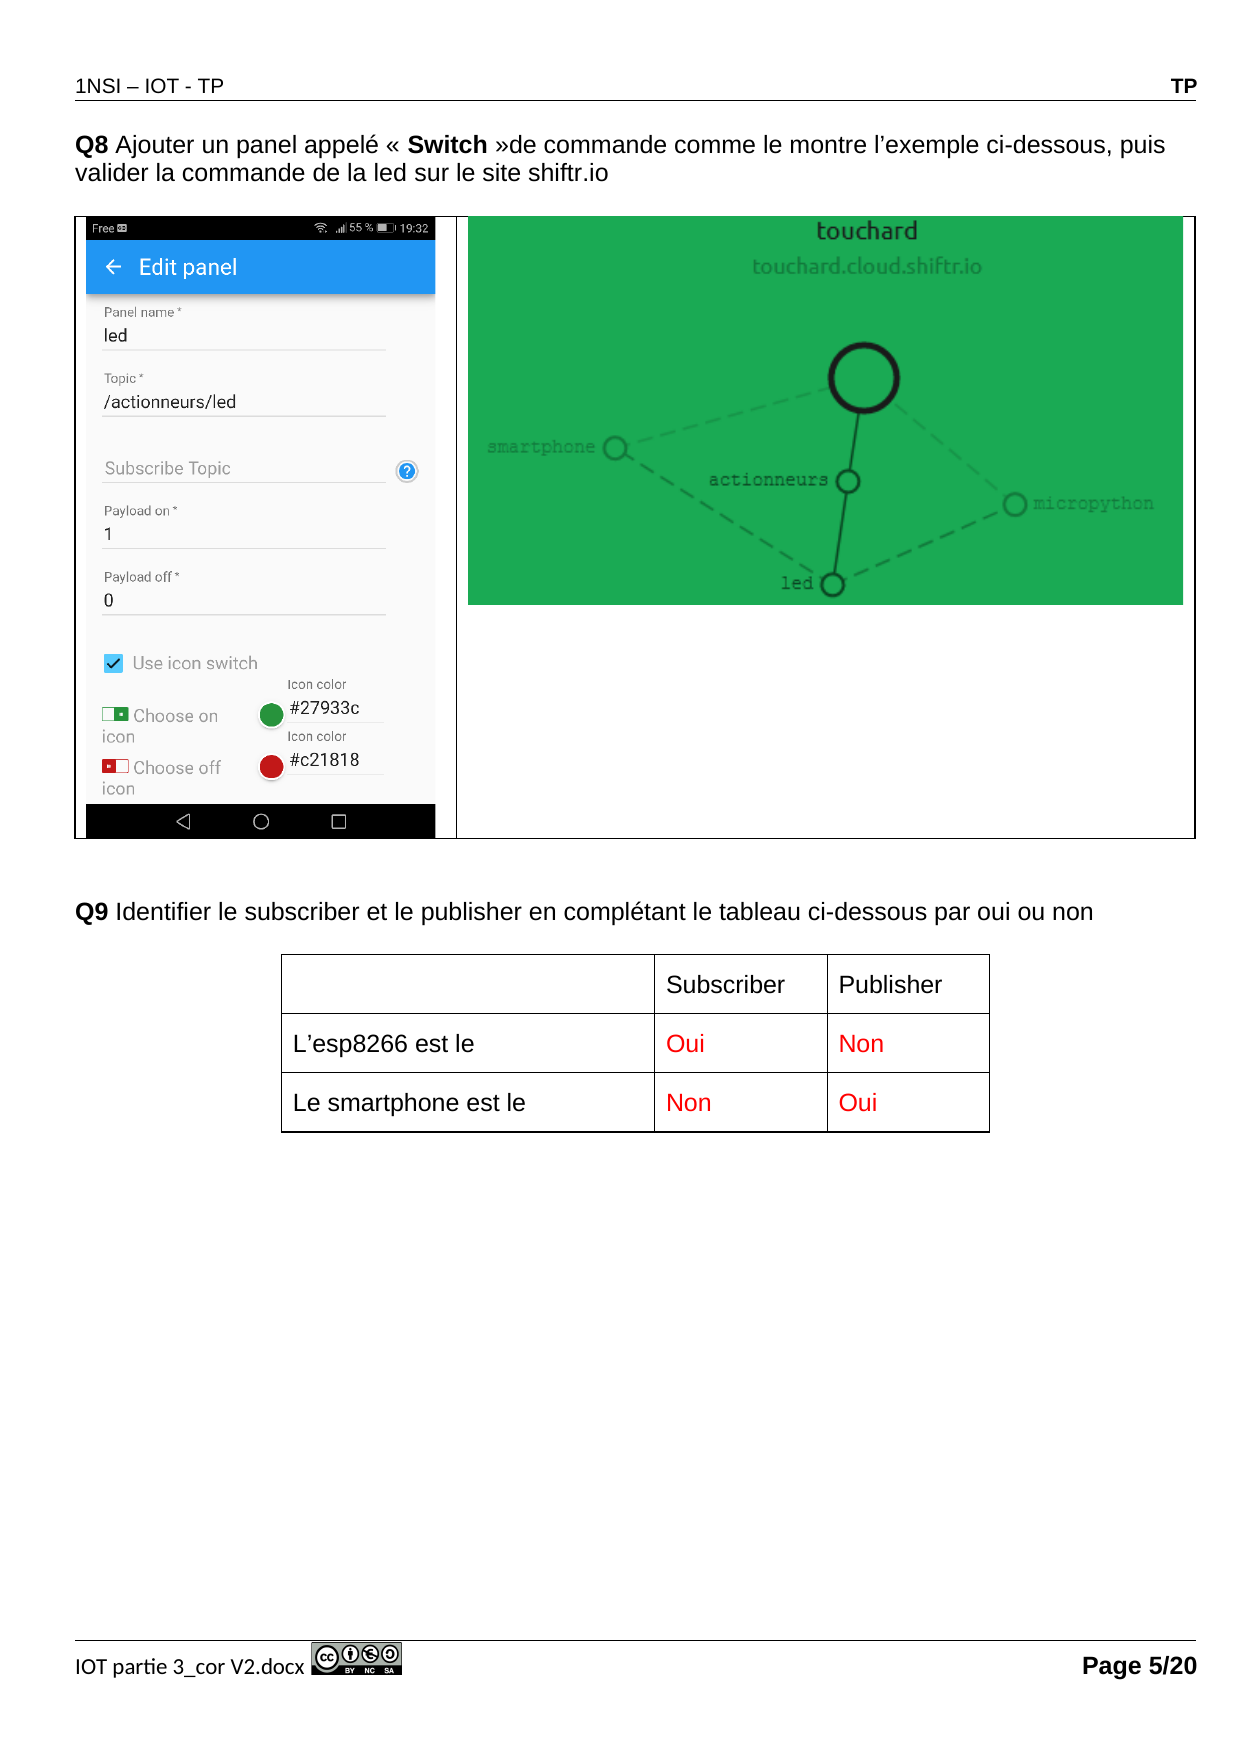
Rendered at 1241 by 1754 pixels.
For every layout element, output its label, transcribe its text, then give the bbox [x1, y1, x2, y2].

text Q9 Identifier le subscriber et le publisher en complétant le tableau ci-dessous par oui ou non [75, 897, 1196, 925]
table_header Subscriber [655, 955, 827, 1013]
table_header Publisher [828, 955, 989, 1013]
table_cell Oui [655, 1014, 827, 1072]
table_header [282, 955, 654, 1013]
text Q8 Ajouter un panel appelé « Switch »de commande comme le montre l’exemple ci-dessous, puis valider la commande de la led sur le site shiftr.io [75, 129, 1196, 187]
table_cell L’esp8266 est le [282, 1014, 654, 1072]
table_cell Oui [828, 1073, 989, 1131]
table_header [436, 217, 456, 838]
table_cell Non [828, 1014, 989, 1072]
table_header [76, 217, 86, 838]
table_cell Non [655, 1073, 827, 1131]
table_cell Le smartphone est le [282, 1073, 654, 1131]
table_header [457, 217, 1194, 838]
picture [311, 1642, 402, 1675]
